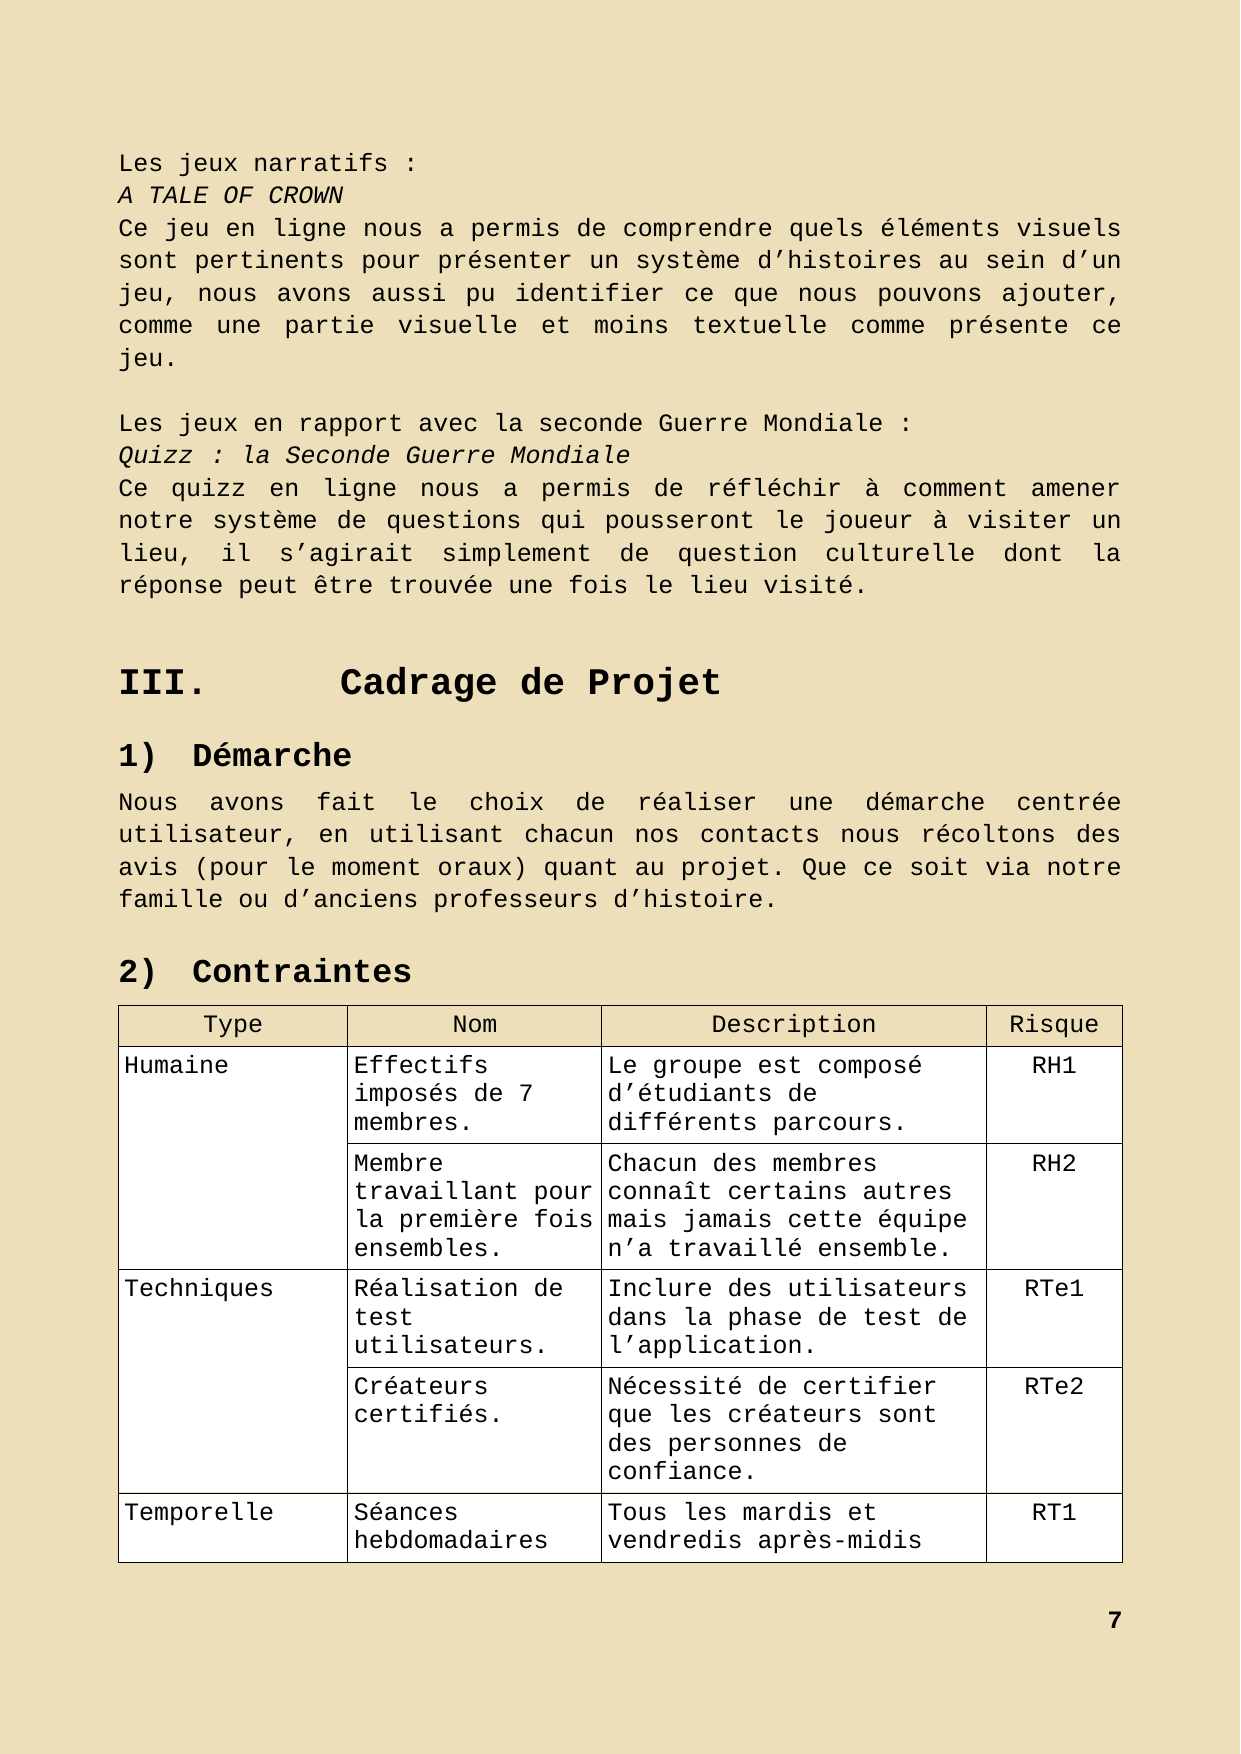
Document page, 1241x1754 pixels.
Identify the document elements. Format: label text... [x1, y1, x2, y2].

text Ce quizz en ligne nous a permis de réfléchir à comment amener notre système de questions qui pousseront le joueur à visiter un lieu, il s’agirait simplement de question culturelle dont la réponse peut être trouvée une fois le lieu visité. [118, 476, 1122, 601]
text Les jeux en rapport avec la seconde Guerre Mondiale : [118, 411, 1122, 439]
table_header Nom [348, 1006, 601, 1046]
table_cell RTe1 [987, 1270, 1122, 1367]
table_cell Nécessité de certifier que les créateurs sont des personnes de confiance. [602, 1368, 986, 1492]
table_cell Inclure des utilisateurs dans la phase de test de l’application. [602, 1270, 986, 1367]
table_header Description [602, 1006, 986, 1046]
table_cell RH1 [987, 1047, 1122, 1143]
text Ce jeu en ligne nous a permis de comprendre quels éléments visuels sont pertinents pour présenter un système d’histoires au sein d’un jeu, nous avons aussi pu identifier ce que nous pouvons ajouter, comme une partie visuelle et moins textuelle comme présente ce jeu. [118, 216, 1122, 374]
table_cell Effectifs imposés de 7 membres. [348, 1047, 601, 1143]
table_cell RH2 [987, 1144, 1122, 1269]
table_cell RTe2 [987, 1368, 1122, 1492]
table_cell Temporelle [119, 1494, 347, 1562]
table_cell RT1 [987, 1494, 1122, 1562]
text Quizz : la Seconde Guerre Mondiale [118, 443, 1122, 471]
table_cell Réalisation de test utilisateurs. [348, 1270, 601, 1367]
text Nous avons fait le choix de réaliser une démarche centrée utilisateur, en utilisant chacun nos contacts nous récoltons des avis (pour le moment oraux) quant au projet. Que ce soit via notre famille ou d’anciens professeurs d’histoire. [118, 789, 1122, 915]
table_cell Créateurs certifiés. [348, 1368, 601, 1492]
table_cell Membre travaillant pour la première fois ensembles. [348, 1144, 601, 1269]
text Les jeux narratifs : [118, 151, 1122, 179]
text A TALE OF CROWN [118, 183, 1122, 211]
subtitle Contraintes [118, 955, 1122, 992]
subtitle Cadrage de Projet [118, 663, 1122, 706]
table_cell Tous les mardis et vendredis après-midis [602, 1494, 986, 1562]
subtitle Démarche [118, 739, 1122, 777]
table_cell Séances hebdomadaires [348, 1494, 601, 1562]
table_cell Humaine [119, 1047, 347, 1269]
table_header Type [119, 1006, 347, 1046]
table_cell Le groupe est composé d’étudiants de différents parcours. [602, 1047, 986, 1143]
table_header Risque [987, 1006, 1122, 1046]
table_cell Chacun des membres connaît certains autres mais jamais cette équipe n’a travaillé ensemble. [602, 1144, 986, 1269]
table_cell Techniques [119, 1270, 347, 1492]
